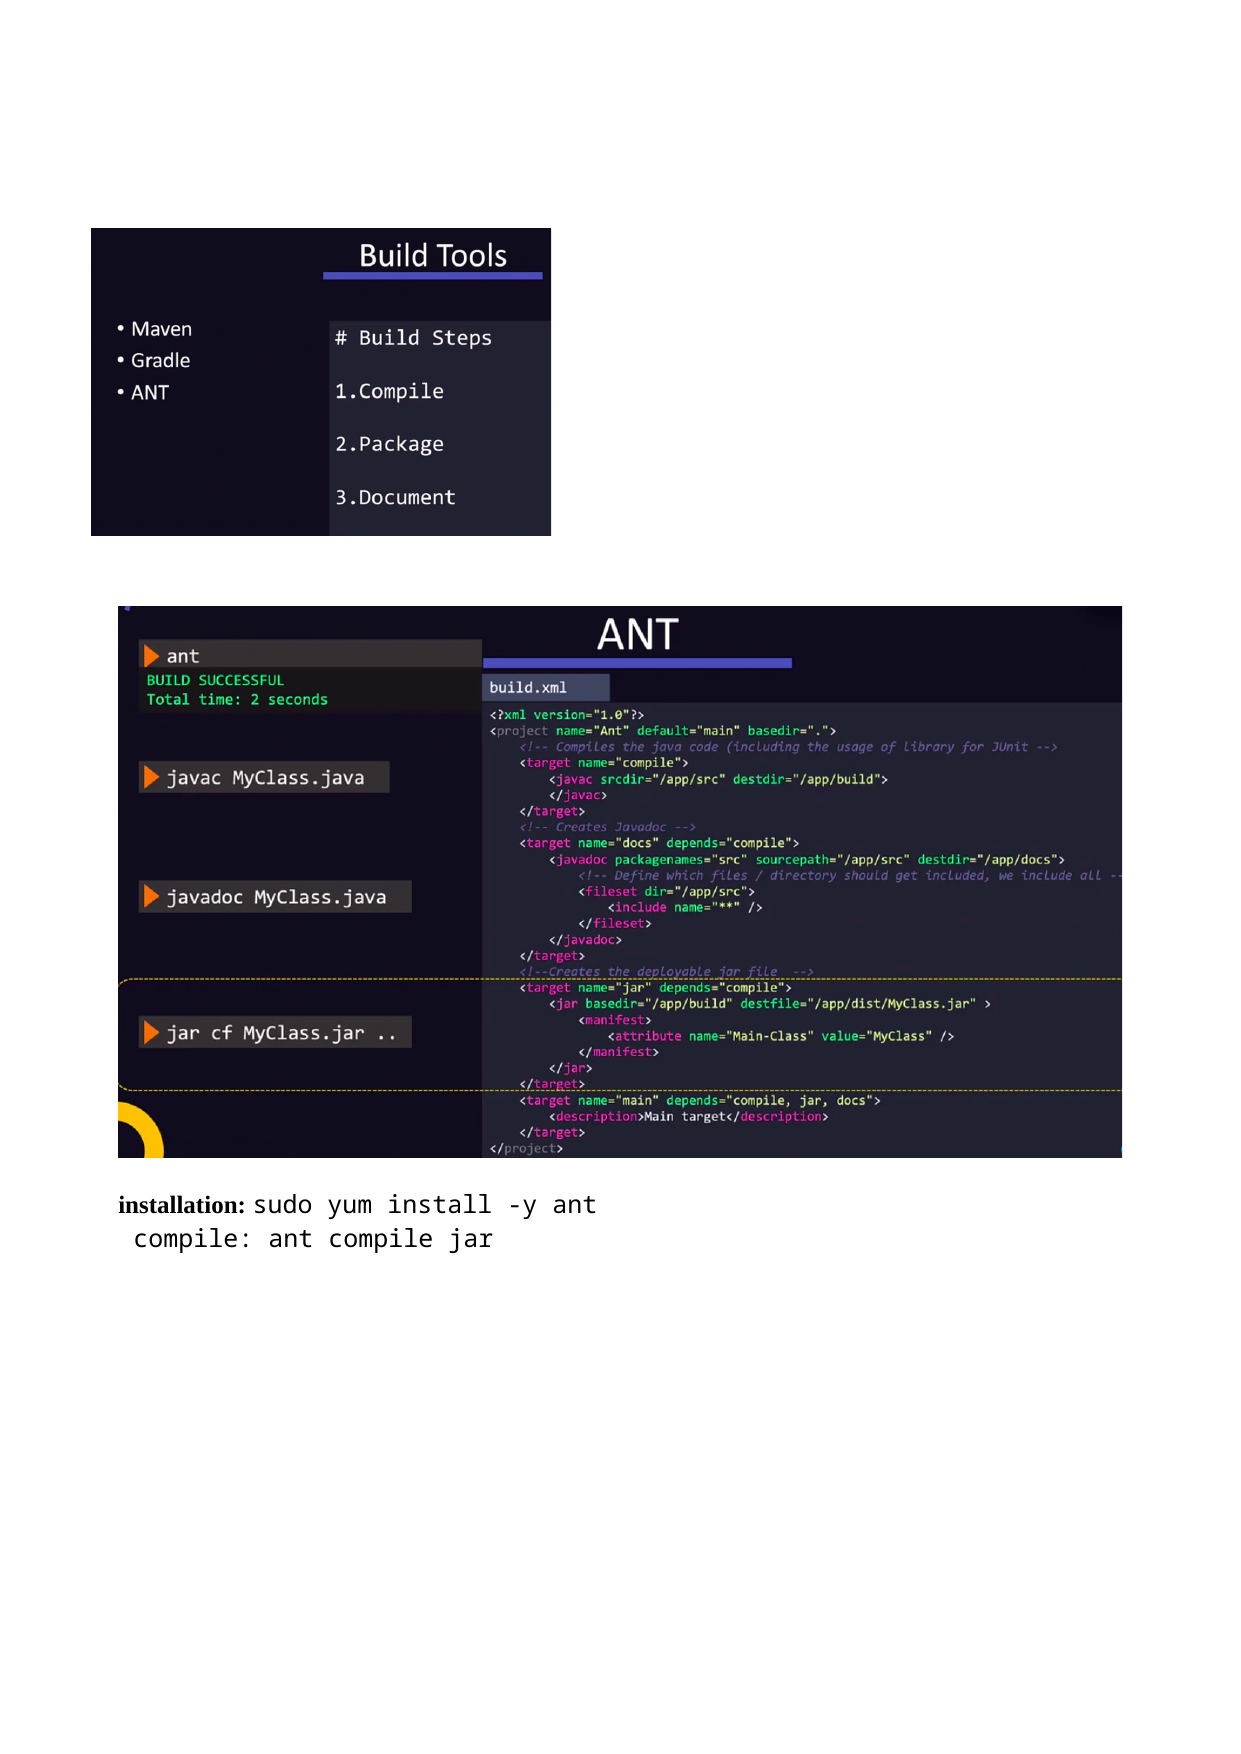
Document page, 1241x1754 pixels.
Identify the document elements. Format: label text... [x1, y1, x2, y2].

text compile: ant compile jar [118, 1220, 1122, 1254]
picture [118, 606, 1123, 1158]
text installation: sudo yum install -y ant [118, 1186, 1122, 1220]
picture [91, 228, 552, 536]
